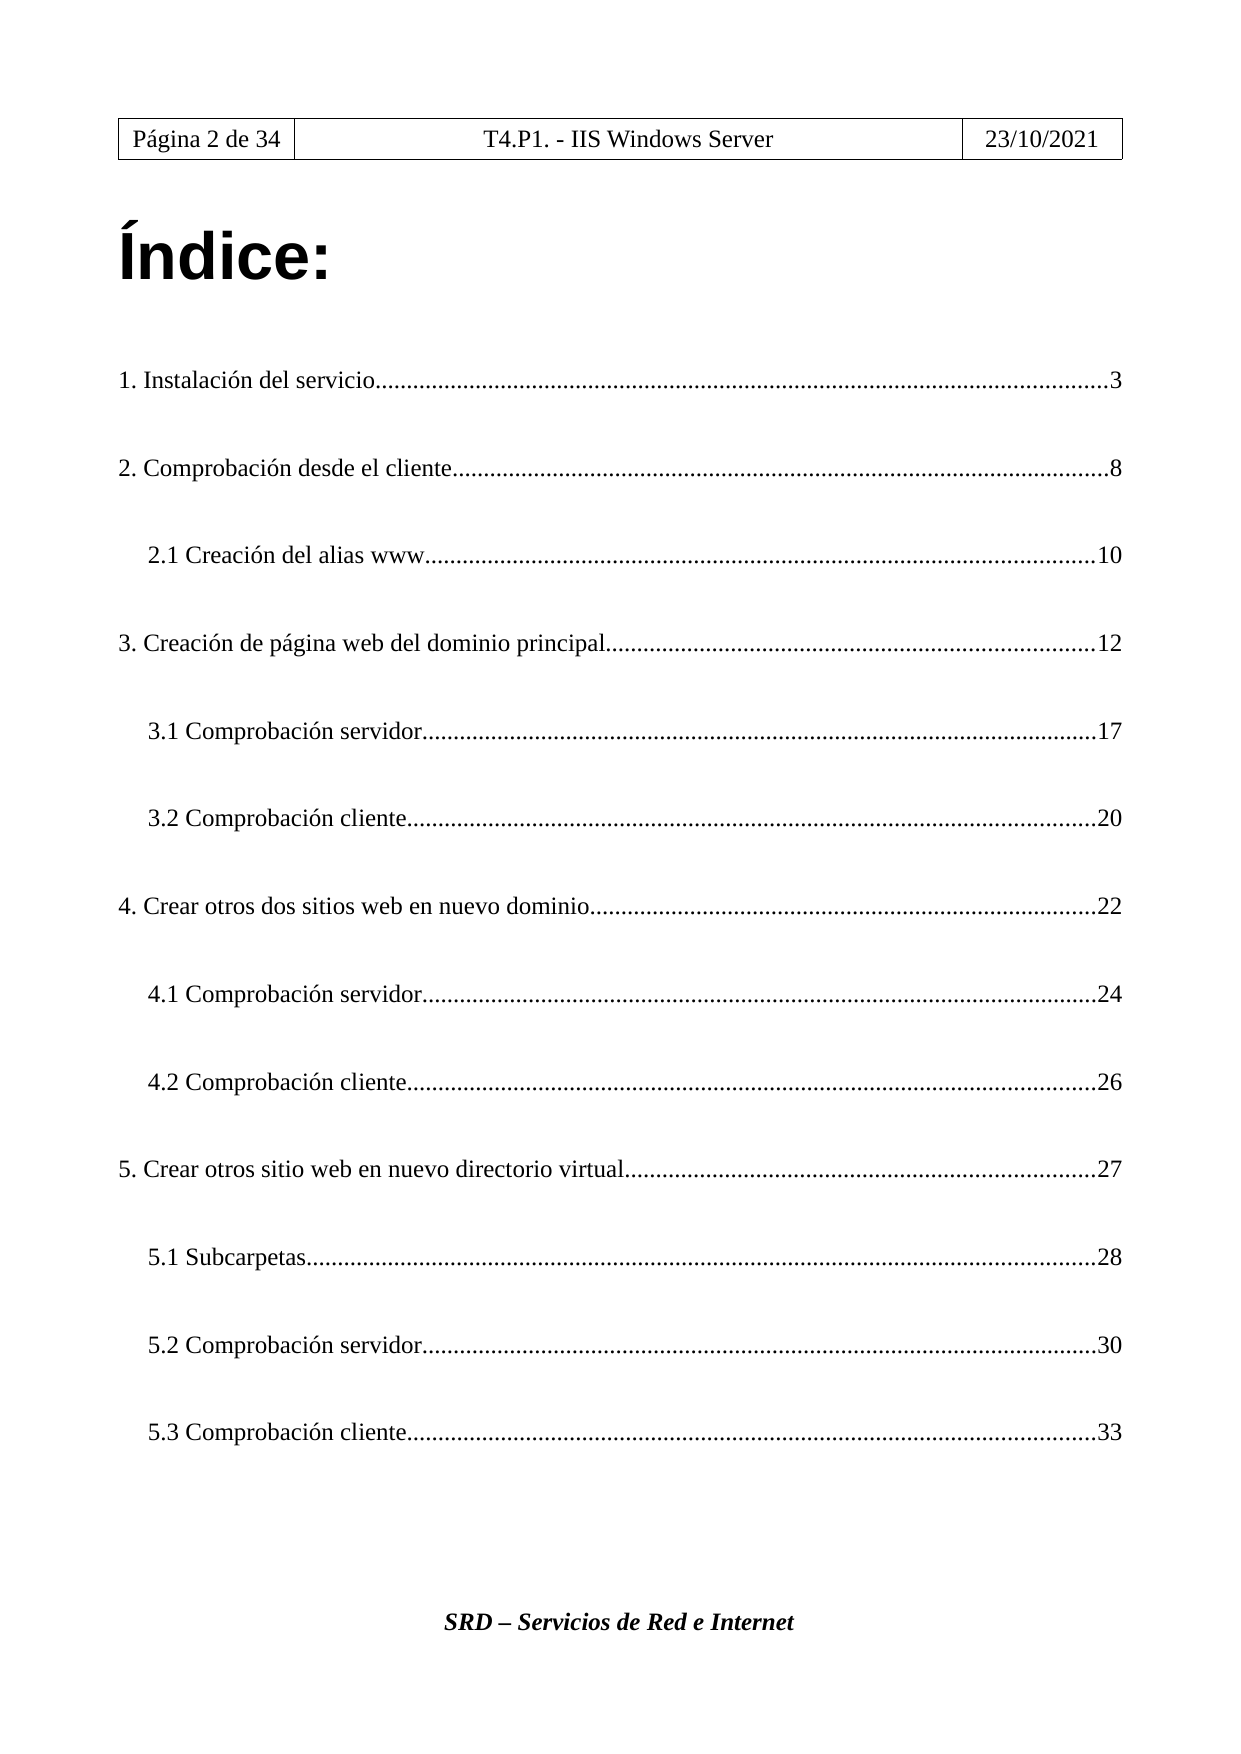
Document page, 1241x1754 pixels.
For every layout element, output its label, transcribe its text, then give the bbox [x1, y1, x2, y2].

subtitle Índice: [118, 217, 1122, 293]
text 3.2 Comprobación cliente 20 [148, 803, 1122, 832]
text 5. Crear otros sitio web en nuevo directorio virtual 27 [118, 1154, 1122, 1183]
text 5.3 Comprobación cliente 33 [148, 1417, 1122, 1446]
text 2.1 Creación del alias www 10 [148, 540, 1122, 569]
text 4.2 Comprobación cliente 26 [148, 1067, 1122, 1095]
text 4.1 Comprobación servidor 24 [148, 979, 1122, 1008]
text 3. Creación de página web del dominio principal 12 [118, 628, 1122, 657]
text 5.2 Comprobación servidor 30 [148, 1330, 1122, 1358]
text 5.1 Subcarpetas 28 [148, 1242, 1122, 1271]
text 3.1 Comprobación servidor 17 [148, 716, 1122, 744]
text 1. Instalación del servicio 3 [118, 365, 1122, 394]
text 2. Comprobación desde el cliente 8 [118, 453, 1122, 481]
text 4. Crear otros dos sitios web en nuevo dominio 22 [118, 891, 1122, 920]
